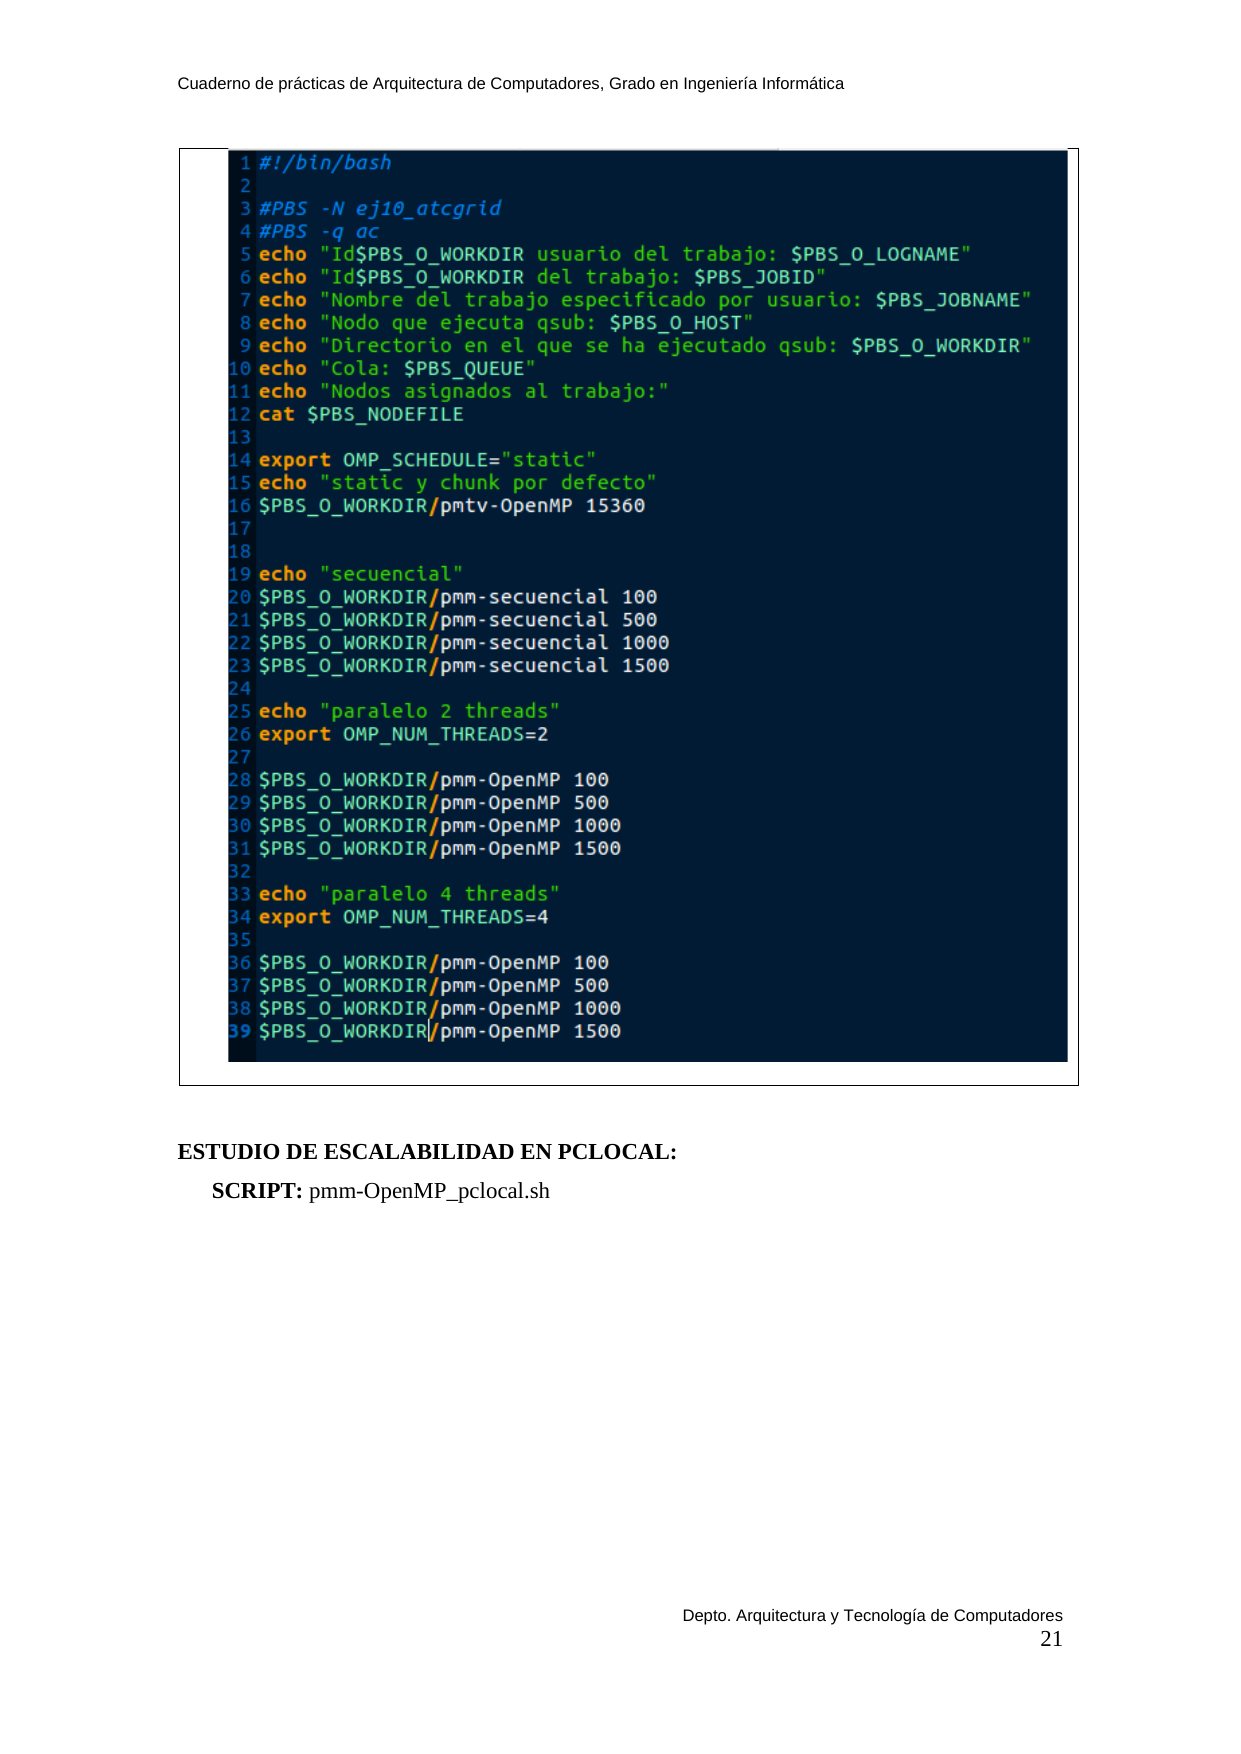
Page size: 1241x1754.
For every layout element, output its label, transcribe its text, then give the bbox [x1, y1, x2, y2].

list SCRIPT: pmm-OpenMP_pclocal.sh [177, 1177, 1063, 1203]
list ESTUDIO DE ESCALABILIDAD EN PCLOCAL: [177, 1138, 1063, 1164]
table_header [180, 149, 1078, 1085]
picture [228, 148, 1068, 1062]
